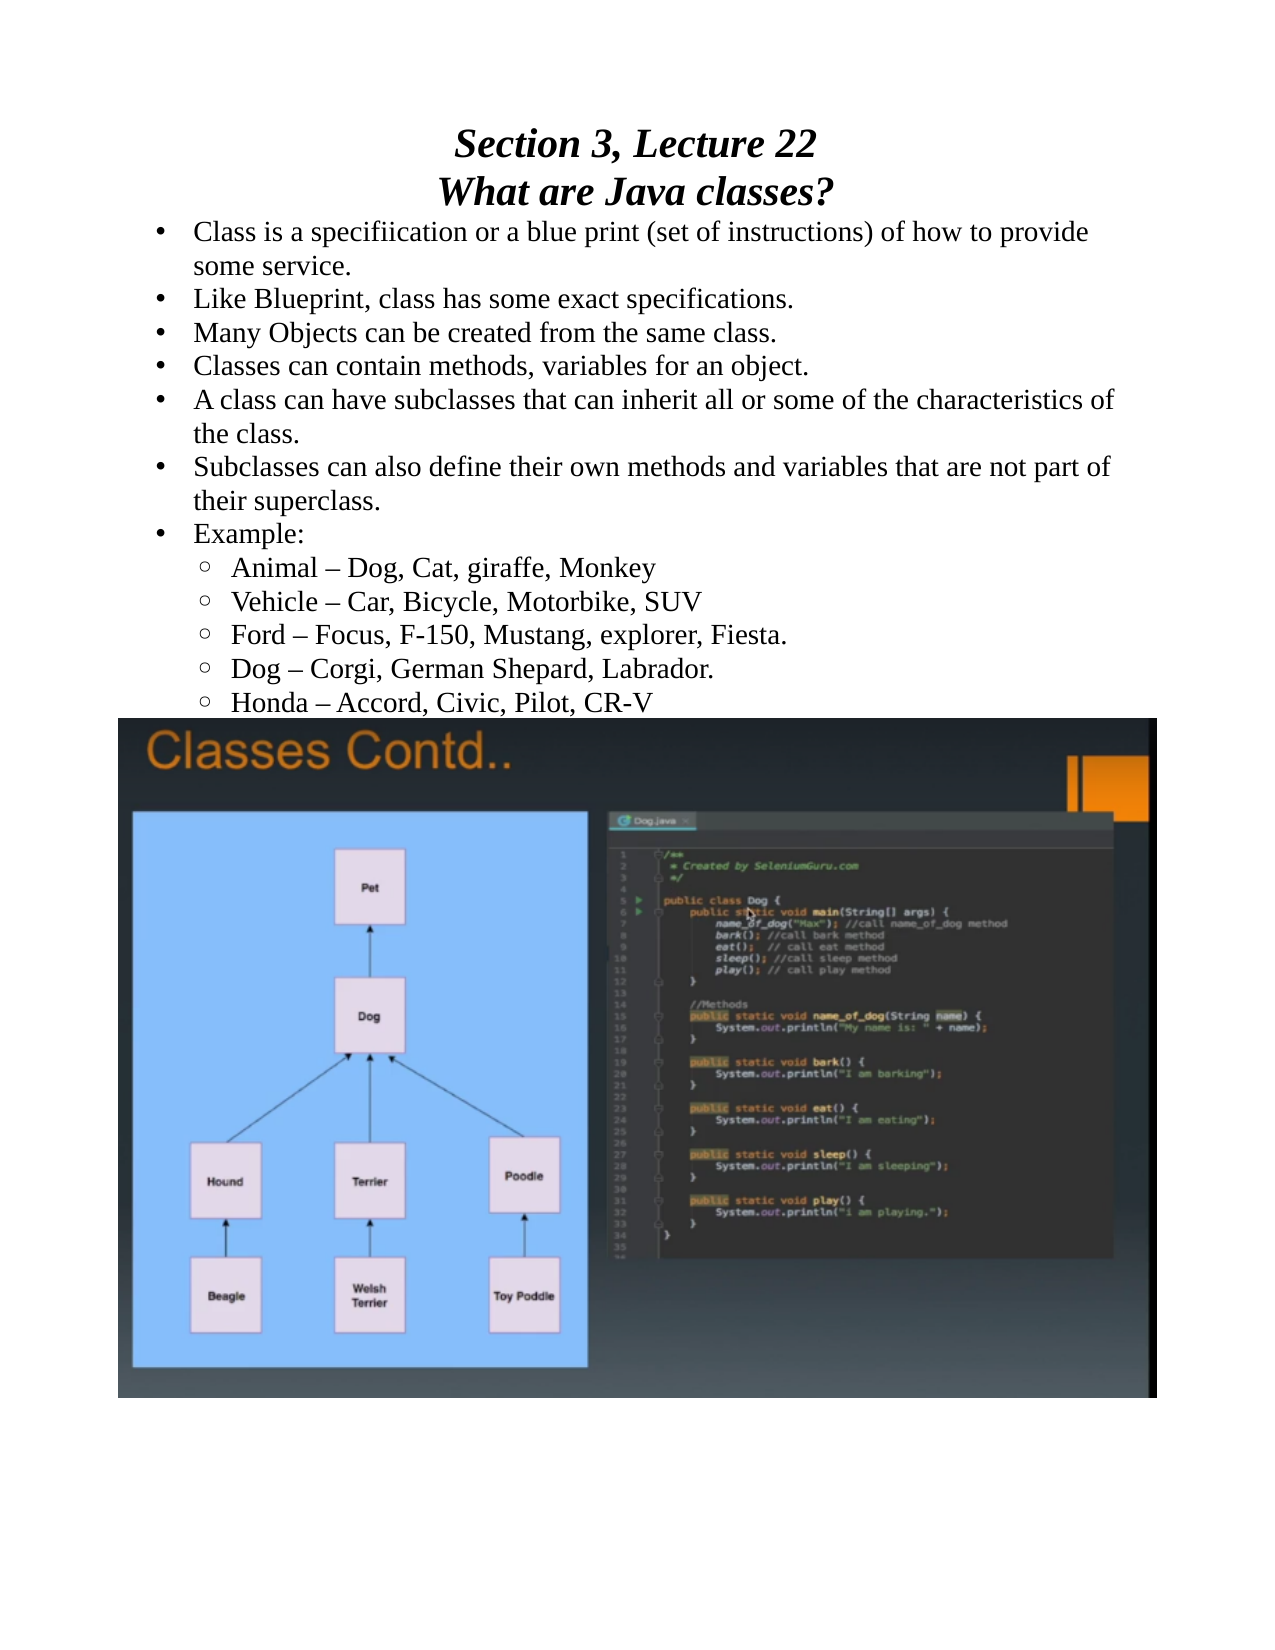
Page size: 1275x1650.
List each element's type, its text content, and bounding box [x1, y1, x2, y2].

list Subclasses can also define their own methods and variables that are not part of their superclass. [156, 449, 1157, 516]
list Honda – Accord, Civic, Pilot, CR-V [193, 685, 1157, 718]
list Many Objects can be created from the same class. [156, 315, 1157, 348]
list Animal – Dog, Cat, giraffe, Monkey [193, 550, 1157, 584]
list Dog – Corgi, German Shepard, Labrador. [193, 651, 1157, 685]
picture [118, 718, 1157, 1398]
list Classes can contain methods, variables for an object. [156, 348, 1157, 382]
list Like Blueprint, class has some exact specifications. [156, 281, 1157, 315]
text Section 3, Lecture 22 [118, 118, 1157, 166]
list Ford – Focus, F-150, Mustang, explorer, Fiesta. [193, 617, 1157, 651]
list Class is a specifiication or a blue print (set of instructions) of how to provide some service. [156, 214, 1157, 281]
list A class can have subclasses that can inherit all or some of the characteristics of the class. [156, 382, 1157, 449]
list Vehicle – Car, Bicycle, Motorbike, SUV [193, 584, 1157, 617]
list Example: [156, 516, 1157, 550]
text What are Java classes? [118, 166, 1157, 214]
